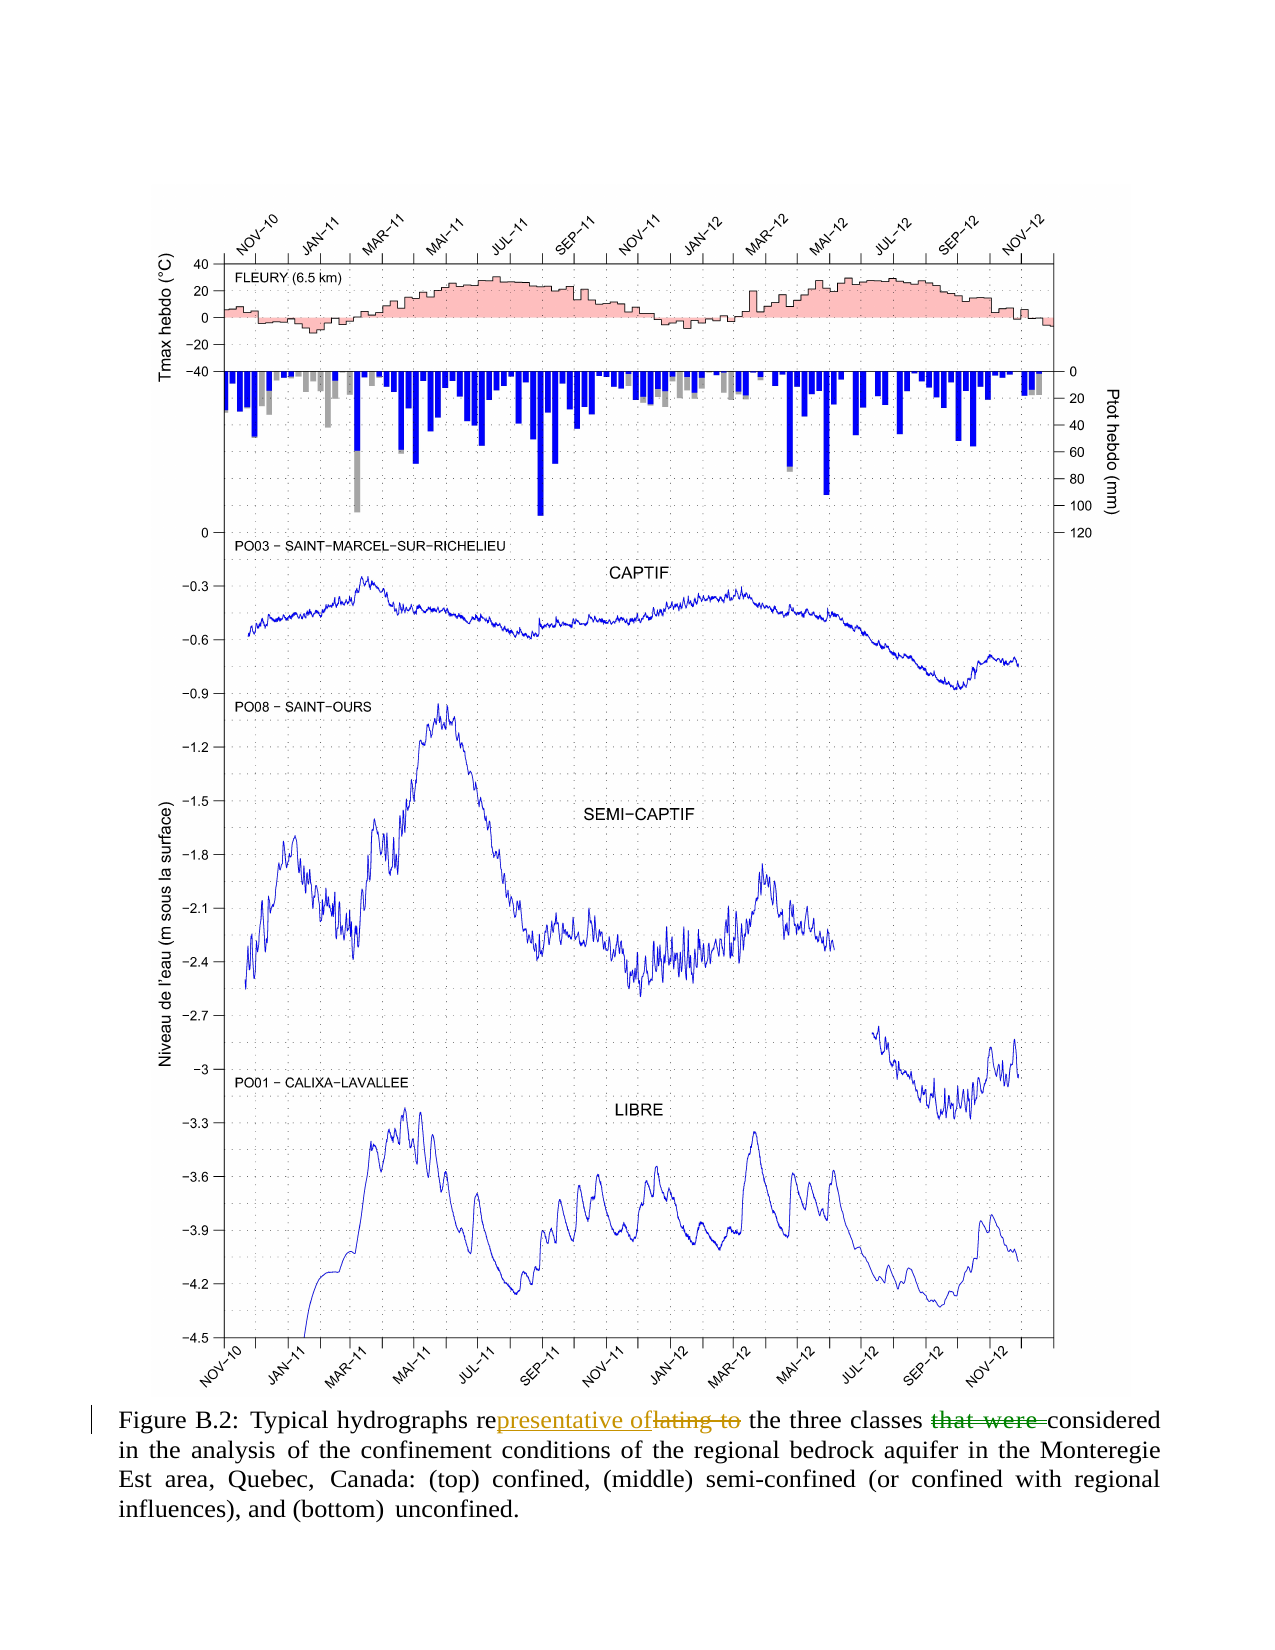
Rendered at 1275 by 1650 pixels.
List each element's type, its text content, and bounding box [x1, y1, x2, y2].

picture [151, 184, 1132, 1397]
text Figure B.2: Typical hydrographs representative of the three classes considered in the analysis of the confinement conditions of the regional bedrock aquifer in the Monteregie Est area, Quebec, Canada: (top) confined, (middle) semi-confined (or confined with regional influences), and (bottom) unconfined. [118, 1405, 1161, 1523]
